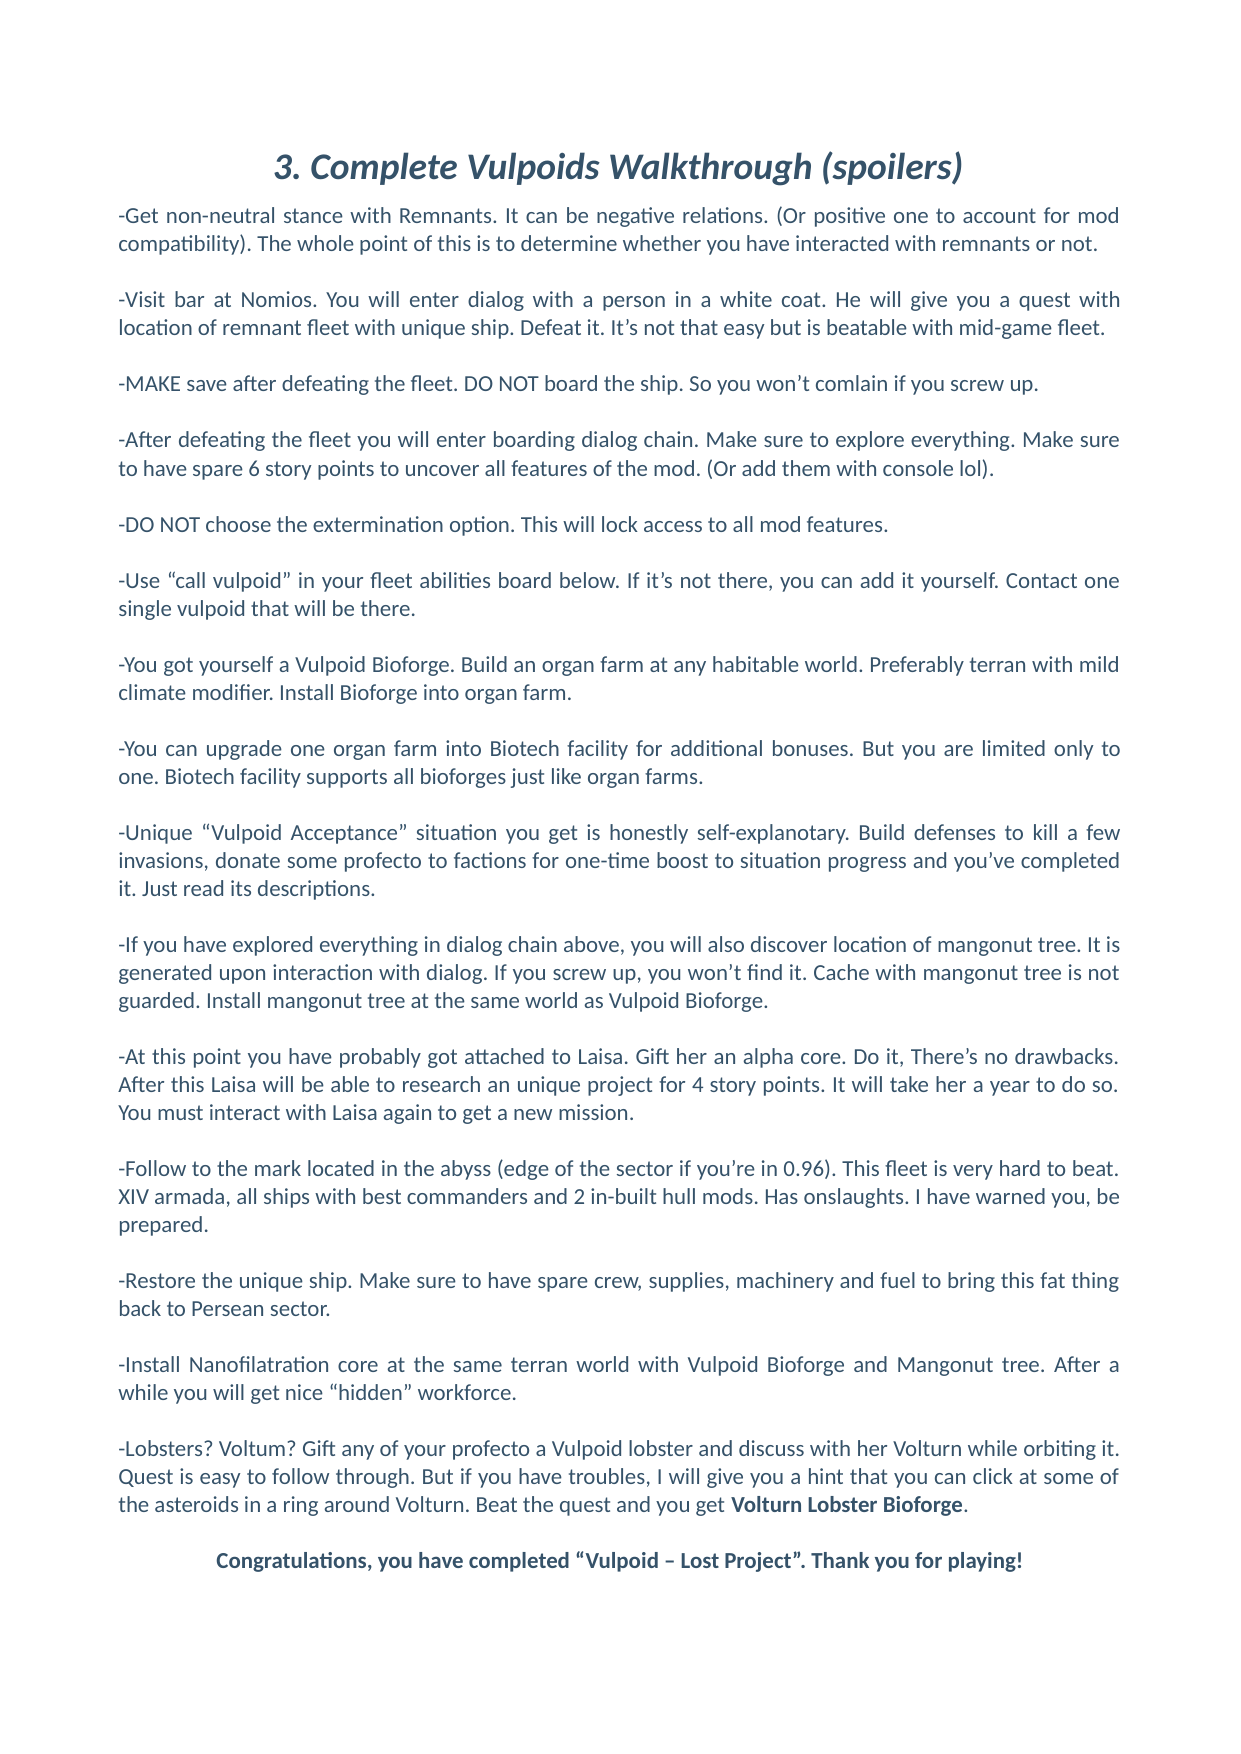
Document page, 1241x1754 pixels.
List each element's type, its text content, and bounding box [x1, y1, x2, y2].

text -Lobsters? Voltum? Gift any of your profecto a Vulpoid lobster and discuss with her Volturn while orbiting it. Quest is easy to follow through. But if you have troubles, I will give you a hint that you can click at some of the asteroids in a ring around Volturn. Beat the quest and you get Volturn Lobster Bioforge. [118, 1434, 1122, 1518]
text -You can upgrade one organ farm into Biotech facility for additional bonuses. But you are limited only to one. Biotech facility supports all bioforges just like organ farms. [118, 734, 1122, 790]
text -MAKE save after defeating the fleet. DO NOT board the ship. So you won’t comlain if you screw up. [118, 369, 1122, 398]
text -If you have explored everything in dialog chain above, you will also discover location of mangonut tree. It is generated upon interaction with dialog. If you screw up, you won’t find it. Cache with mangonut tree is not guarded. Install mangonut tree at the same world as Vulpoid Bioforge. [118, 930, 1122, 1014]
text -Restore the unique ship. Make sure to have spare crew, supplies, machinery and fuel to bring this fat thing back to Persean sector. [118, 1266, 1122, 1322]
text -You got yourself a Vulpoid Bioforge. Build an organ farm at any habitable world. Preferably terran with mild climate modifier. Install Bioforge into organ farm. [118, 650, 1122, 706]
text Congratulations, you have completed “Vulpoid – Lost Project”. Thank you for playing! [118, 1546, 1122, 1574]
text -DO NOT choose the extermination option. This will lock access to all mod features. [118, 510, 1122, 538]
subtitle 3. Complete Vulpoids Walkthrough (spoilers) [118, 143, 1122, 189]
text -Use “call vulpoid” in your fleet abilities board below. If it’s not there, you can add it yourself. Contact one single vulpoid that will be there. [118, 566, 1122, 622]
text -Visit bar at Nomios. You will enter dialog with a person in a white coat. He will give you a quest with location of remnant fleet with unique ship. Defeat it. It’s not that easy but is beatable with mid-game fleet. [118, 286, 1122, 342]
text -Get non-neutral stance with Remnants. It can be negative relations. (Or positive one to account for mod compatibility). The whole point of this is to determine whether you have interacted with remnants or not. [118, 201, 1122, 257]
text -Install Nanofilatration core at the same terran world with Vulpoid Bioforge and Mangonut tree. After a while you will get nice “hidden” workforce. [118, 1350, 1122, 1406]
text -Follow to the mark located in the abyss (edge of the sector if you’re in 0.96). This fleet is very hard to beat. XIV armada, all ships with best commanders and 2 in-built hull mods. Has onslaughts. I have warned you, be prepared. [118, 1154, 1122, 1238]
text -After defeating the fleet you will enter boarding dialog chain. Make sure to explore everything. Make sure to have spare 6 story points to uncover all features of the mod. (Or add them with console lol). [118, 426, 1122, 482]
text -At this point you have probably got attached to Laisa. Gift her an alpha core. Do it, There’s no drawbacks. After this Laisa will be able to research an unique project for 4 story points. It will take her a year to do so. You must interact with Laisa again to get a new mission. [118, 1042, 1122, 1126]
text -Unique “Vulpoid Acceptance” situation you get is honestly self-explanotary. Build defenses to kill a few invasions, donate some profecto to factions for one-time boost to situation progress and you’ve completed it. Just read its descriptions. [118, 818, 1122, 902]
